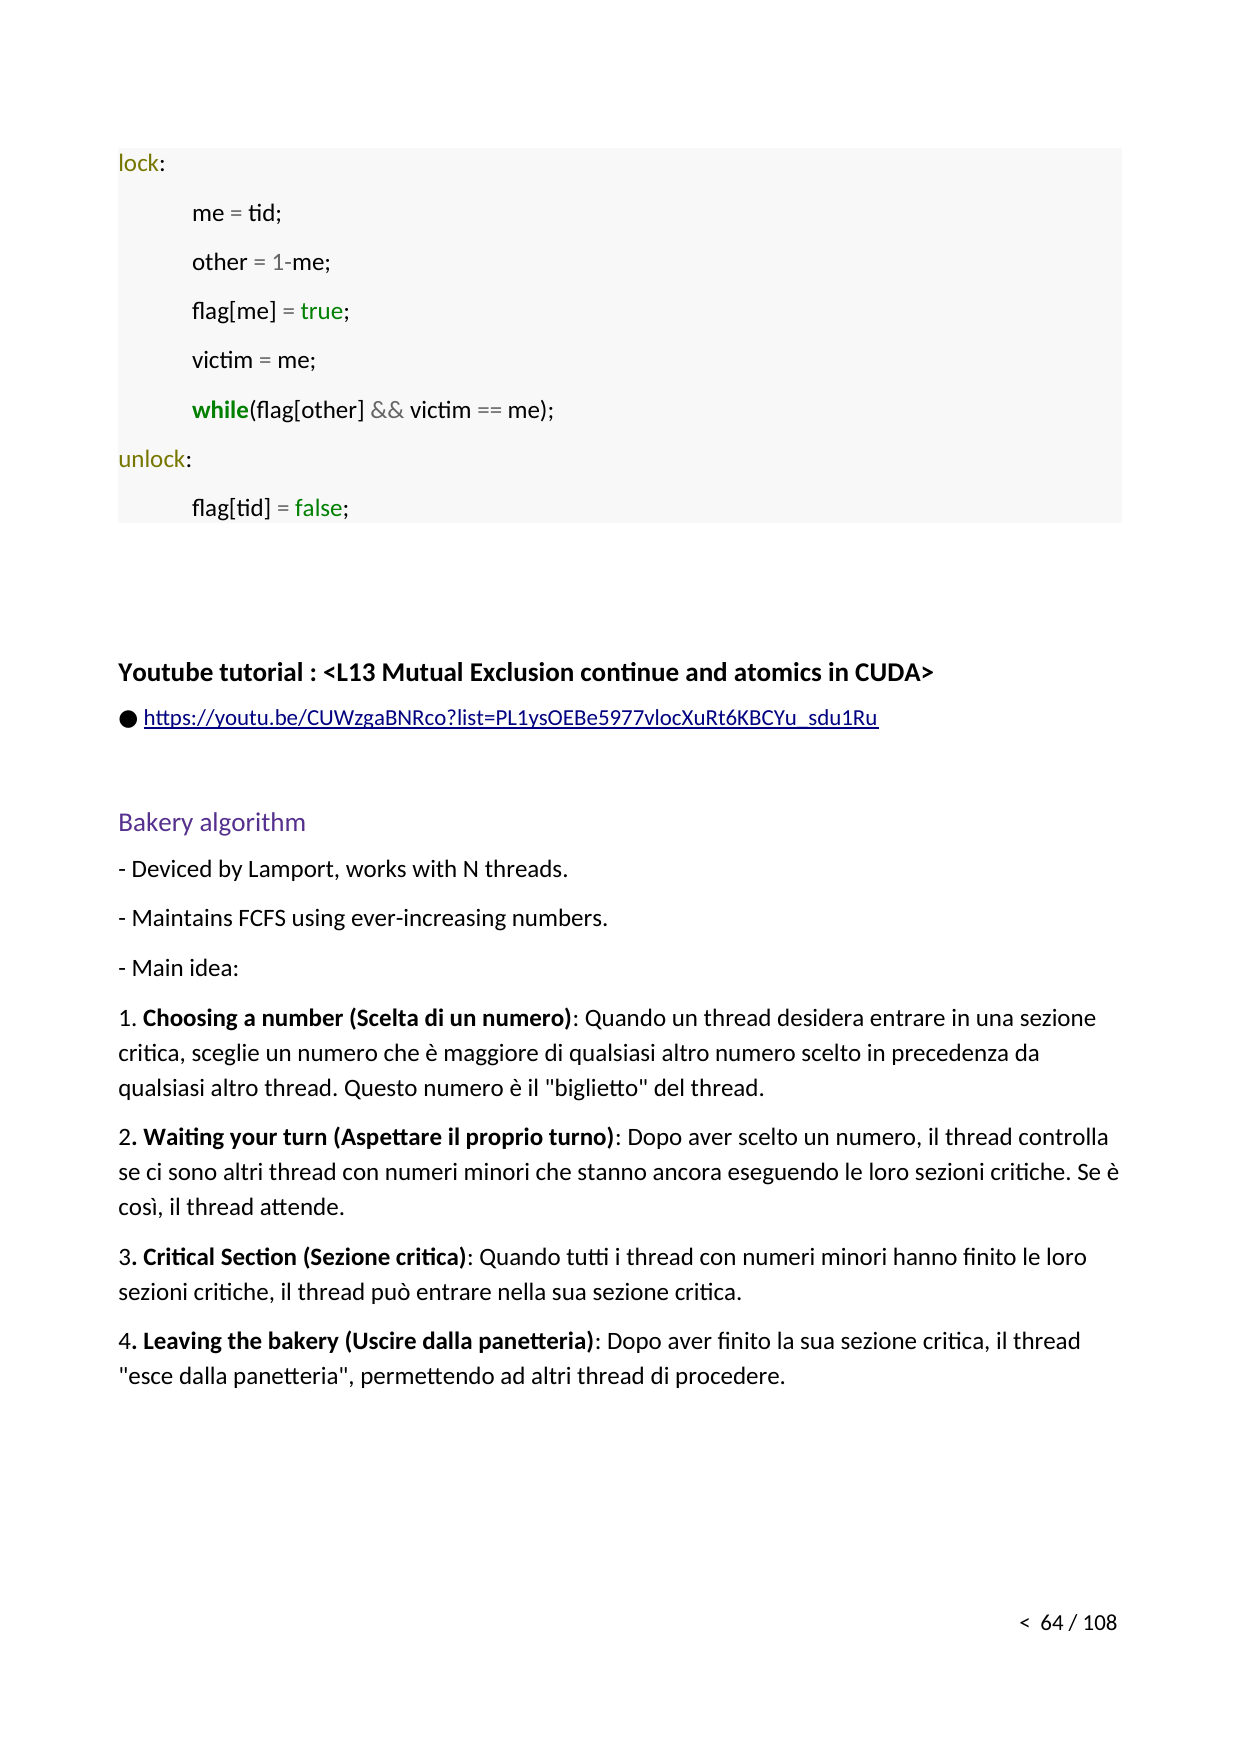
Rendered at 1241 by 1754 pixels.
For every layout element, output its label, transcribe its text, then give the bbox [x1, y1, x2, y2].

text me = tid; [118, 197, 1122, 227]
text - Maintains FCFS using ever-increasing numbers. [118, 903, 1122, 933]
text unlock: [118, 443, 1122, 474]
text flag[tid] = false; [118, 492, 1122, 523]
text 1. Choosing a number (Scelta di un numero): Quando un thread desidera entrare in una sezione critica, sceglie un numero che è maggiore di qualsiasi altro numero scelto in precedenza da qualsiasi altro thread. Questo numero è il "biglietto" del thread. [118, 1002, 1122, 1102]
subtitle Bakery algorithm [118, 805, 1122, 838]
text lock: [118, 148, 1122, 178]
text 4. Leaving the bakery (Uscire dalla panetteria): Dopo aver finito la sua sezione critica, il thread "esce dalla panetteria", permettendo ad altri thread di procedere. [118, 1326, 1122, 1391]
text while(flag[other] && victim == me); [118, 394, 1122, 424]
text flag[me] = true; [118, 295, 1122, 326]
text other = 1-me; [118, 246, 1122, 277]
text 3. Critical Section (Sezione critica): Quando tutti i thread con numeri minori hanno finito le loro sezioni critiche, il thread può entrare nella sua sezione critica. [118, 1241, 1122, 1306]
text - Main idea: [118, 952, 1122, 983]
text 2. Waiting your turn (Aspettare il proprio turno): Dopo aver scelto un numero, il thread controlla se ci sono altri thread con numeri minori che stanno ancora eseguendo le loro sezioni critiche. Se è così, il thread attende. [118, 1121, 1122, 1222]
text ● https://youtu.be/CUWzgaBNRco?list=PL1ysOEBe5977vlocXuRt6KBCYu_sdu1Ru [118, 703, 1122, 731]
text - Deviced by Lamport, works with N threads. [118, 853, 1122, 883]
text victim = me; [118, 345, 1122, 375]
subtitle Youtube tutorial : <L13 Mutual Exclusion continue and atomics in CUDA> [118, 655, 1122, 688]
